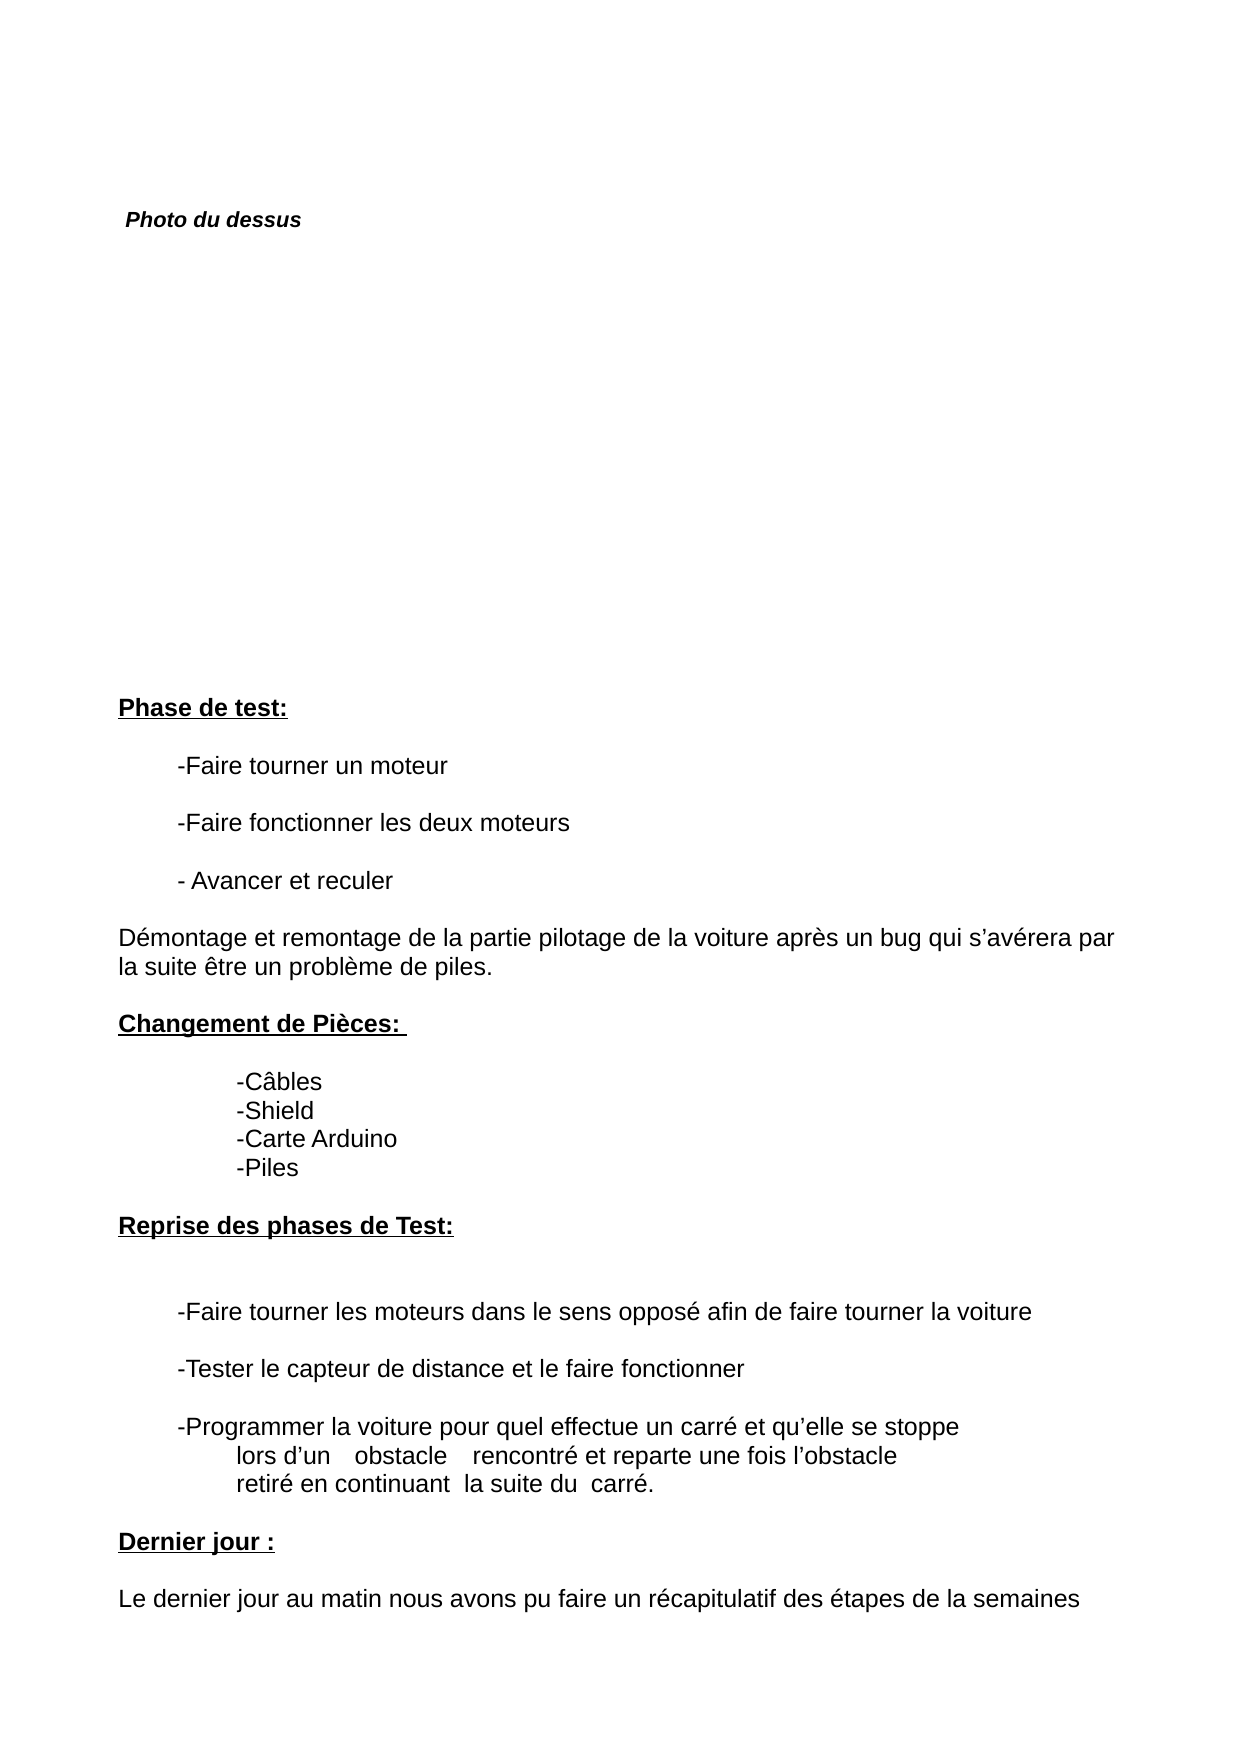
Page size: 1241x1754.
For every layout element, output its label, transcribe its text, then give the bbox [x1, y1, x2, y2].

text -Tester le capteur de distance et le faire fonctionner [118, 1354, 1122, 1383]
text lors d’un obstacle rencontré et reparte une fois l’obstacle [118, 1441, 1122, 1469]
text -Programmer la voiture pour quel effectue un carré et qu’elle se stoppe [118, 1412, 1122, 1441]
text -Shield [118, 1096, 1122, 1124]
text - Avancer et reculer [118, 866, 1122, 894]
text -Carte Arduino [118, 1124, 1122, 1153]
text Démontage et remontage de la partie pilotage de la voiture après un bug qui s’avérera par la suite être un problème de piles. [118, 923, 1122, 981]
text Changement de Pièces: [118, 1009, 1122, 1038]
text -Piles [118, 1153, 1122, 1182]
text Le dernier jour au matin nous avons pu faire un récapitulatif des étapes de la semaines [118, 1584, 1122, 1613]
text Reprise des phases de Test: [118, 1211, 1122, 1239]
text Phase de test: [118, 693, 1122, 722]
text Photo du dessus [118, 204, 1122, 233]
text Dernier jour : [118, 1527, 1122, 1556]
text -Faire tourner les moteurs dans le sens opposé afin de faire tourner la voiture [118, 1297, 1122, 1326]
text -Faire tourner un moteur [118, 751, 1122, 779]
text -Câbles [118, 1067, 1122, 1096]
text -Faire fonctionner les deux moteurs [118, 808, 1122, 837]
text retiré en continuant la suite du carré. [118, 1469, 1122, 1498]
